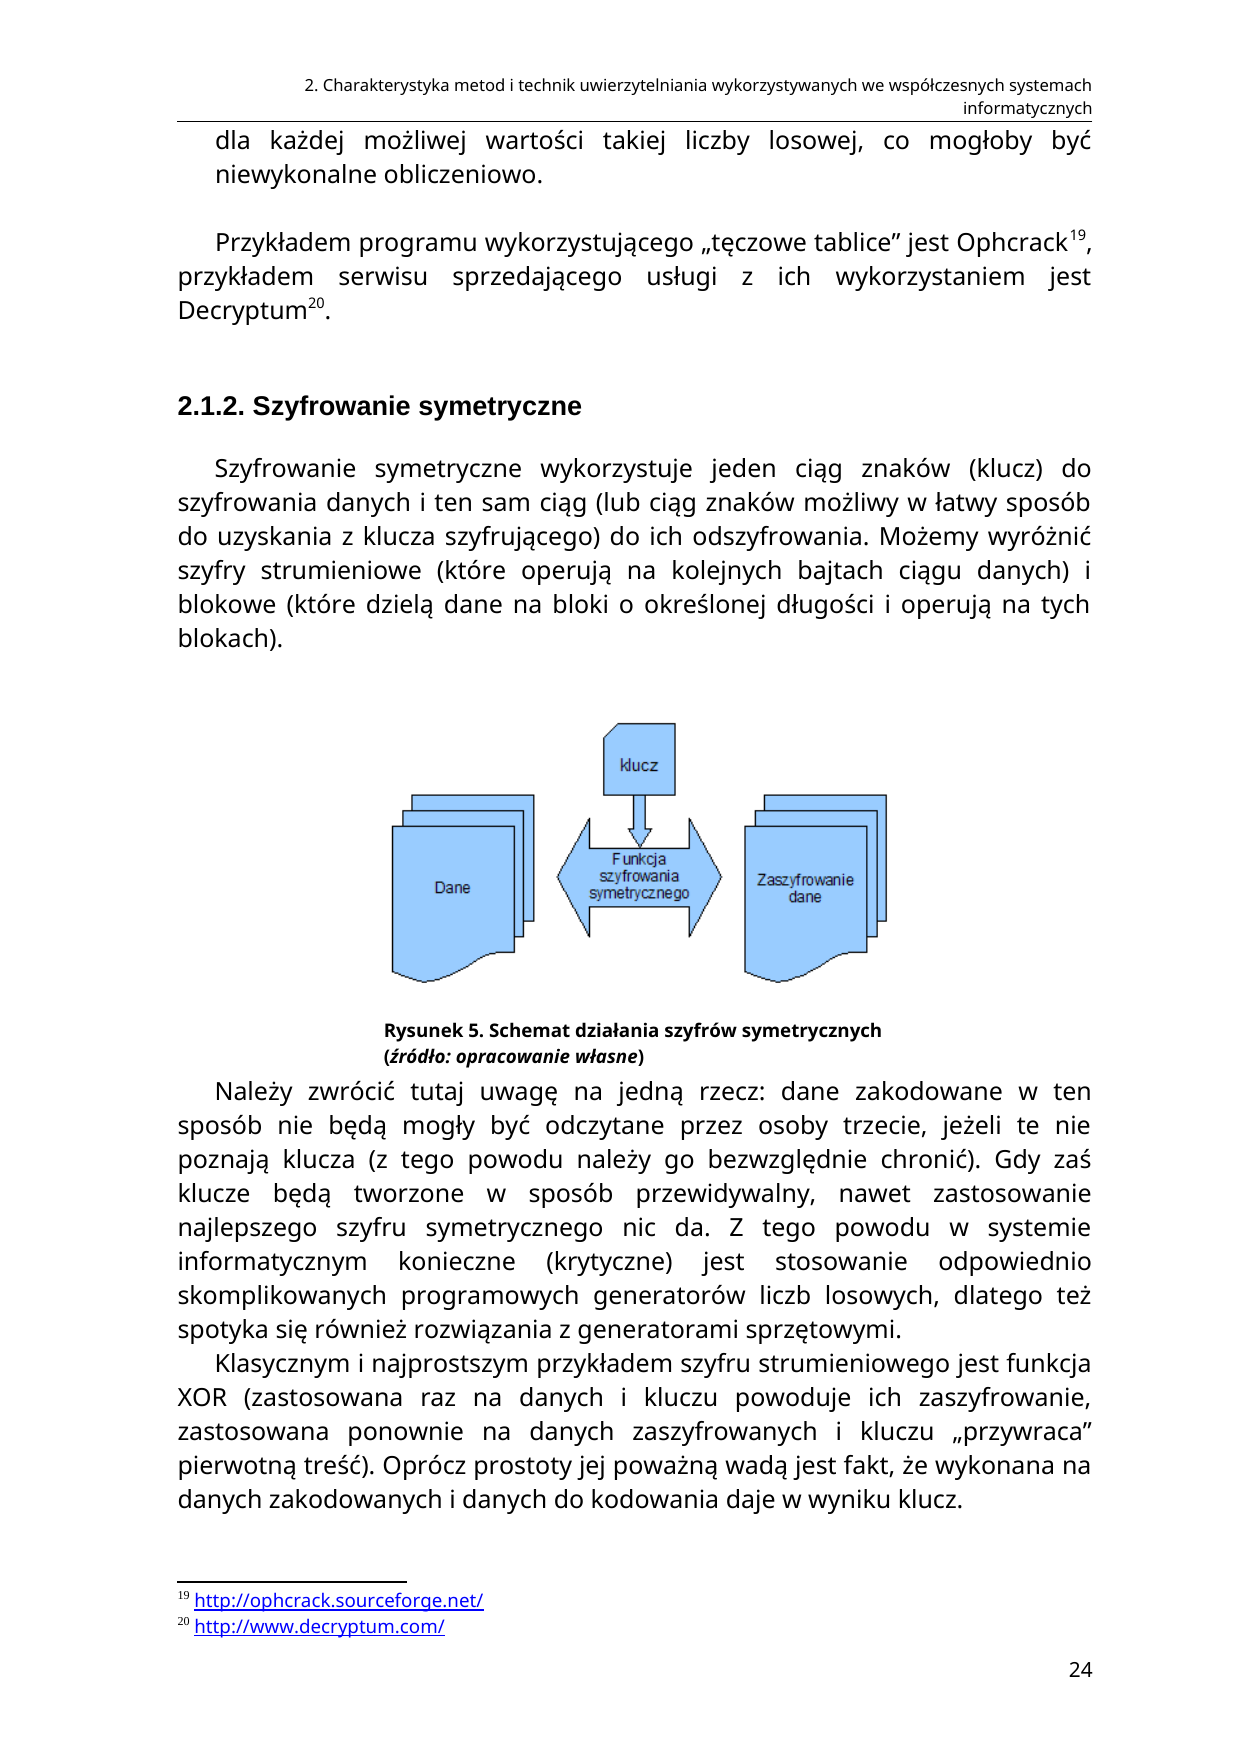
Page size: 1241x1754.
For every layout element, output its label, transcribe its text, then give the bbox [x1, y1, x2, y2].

text Rysunek 5. Schemat działania szyfrów symetrycznych (źródło: opracowanie własne) [383, 1017, 907, 1068]
picture [370, 718, 900, 996]
subtitle 2.1.2. Szyfrowanie symetryczne [177, 390, 1092, 421]
text Szyfrowanie symetryczne wykorzystuje jeden ciąg znaków (klucz) do szyfrowania danych i ten sam ciąg (lub ciąg znaków możliwy w łatwy sposób do uzyskania z klucza szyfrującego) do ich odszyfrowania. Możemy wyróżnić szyfry strumieniowe (które operują na kolejnych bajtach ciągu danych) i blokowe (które dzielą dane na bloki o określonej długości i operują na tych blokach). [177, 450, 1092, 655]
text http://ophcrack.sourceforge.net/ [177, 1588, 1092, 1613]
text Należy zwrócić tutaj uwagę na jedną rzecz: dane zakodowane w ten sposób nie będą mogły być odczytane przez osoby trzecie, jeżeli te nie poznają klucza (z tego powodu należy go bezwzględnie chronić). Gdy zaś klucze będą tworzone w sposób przewidywalny, nawet zastosowanie najlepszego szyfru symetrycznego nic da. Z tego powodu w systemie informatycznym konieczne (krytyczne) jest stosowanie odpowiednio skomplikowanych programowych generatorów liczb losowych, dlatego też spotyka się również rozwiązania z generatorami sprzętowymi. [177, 1005, 1092, 1346]
text Klasycznym i najprostszym przykładem szyfru strumieniowego jest funkcja XOR (zastosowana raz na danych i kluczu powoduje ich zaszyfrowanie, zastosowana ponownie na danych zaszyfrowanych i kluczu „przywraca” pierwotną treść). Oprócz prostoty jej poważną wadą jest fakt, że wykonana na danych zakodowanych i danych do kodowania daje w wyniku klucz. [177, 1346, 1092, 1516]
text Przykładem programu wykorzystującego „tęczowe tablice” jest Ophcrack, przykładem serwisu sprzedającego usługi z ich wykorzystaniem jest Decryptum. [177, 224, 1092, 327]
list dla każdej możliwej wartości takiej liczby losowej, co mogłoby być niewykonalne obliczeniowo. [177, 122, 1092, 191]
text http://www.decryptum.com/ [177, 1613, 1092, 1639]
